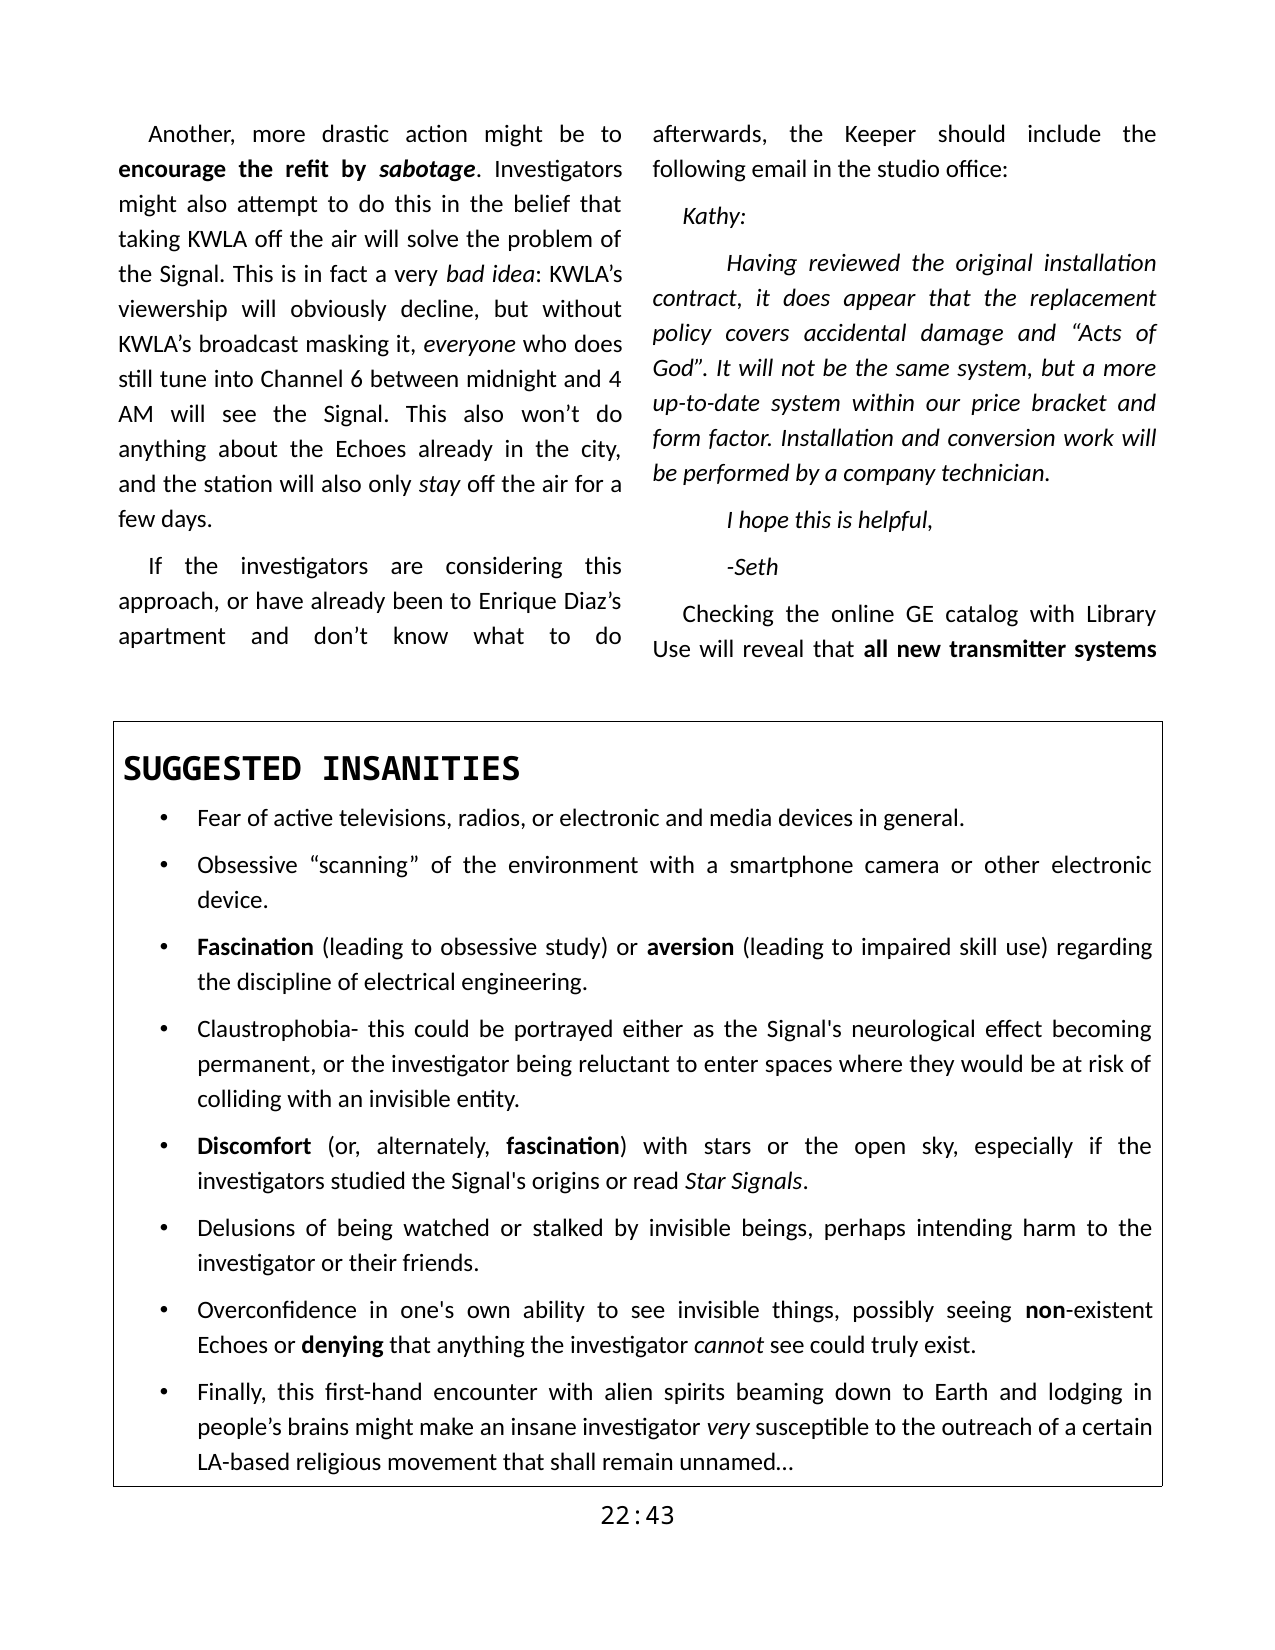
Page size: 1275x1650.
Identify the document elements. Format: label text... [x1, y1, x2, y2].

list Claustrophobia- this could be portrayed either as the Signal's neurological effect becoming permanent, or the investigator being reluctant to enter spaces where they would be at risk of colliding with an invisible entity. [159, 1013, 1153, 1114]
list Fear of active televisions, radios, or electronic and media devices in general. [159, 802, 1153, 833]
text Another, more drastic action might be to encourage the refit by sabotage. Investigators might also attempt to do this in the belief that taking KWLA off the air will solve the problem of the Signal. This is in fact a very bad idea: KWLA’s viewership will obviously decline, but without KWLA’s broadcast masking it, everyone who does still tune into Channel 6 between midnight and 4 AM will see the Signal. This also won’t do anything about the Echoes already in the city, and the station will also only stay off the air for a few days. [118, 118, 622, 534]
subtitle SUGGESTED INSANITIES [122, 745, 1153, 790]
text I hope this is helpful, [652, 504, 1157, 534]
list Finally, this first-hand encounter with alien spirits beaming down to Earth and lodging in people’s brains might make an insane investigator very susceptible to the outreach of a certain LA-based religious movement that shall remain unnamed… [159, 1376, 1153, 1477]
text Having reviewed the original installation contract, it does appear that the replacement policy covers accidental damage and “Acts of God”. It will not be the same system, but a more up-to-date system within our price bracket and form factor. Installation and conversion work will be performed by a company technician. [652, 247, 1157, 488]
text Kathy: [652, 200, 1157, 231]
list Fascination (leading to obsessive study) or aversion (leading to impaired skill use) regarding the discipline of electrical engineering. [159, 931, 1153, 997]
list Delusions of being watched or stalked by invisible beings, perhaps intending harm to the investigator or their friends. [159, 1212, 1153, 1278]
list Discomfort (or, alternately, fascination) with stars or the open sky, especially if the investigators studied the Signal's origins or read Star Signals. [159, 1130, 1153, 1196]
text If the investigators are considering this approach, or have already been to Enrique Diaz’s apartment and don’t know what to do [118, 550, 622, 651]
text -Seth [652, 551, 1157, 582]
list Obsessive “scanning” of the environment with a smartphone camera or other electronic device. [159, 849, 1153, 915]
text afterwards, the Keeper should include the following email in the studio office: [652, 118, 1157, 184]
list Overconfidence in one's own ability to see invisible things, possibly seeing non-existent Echoes or denying that anything the investigator cannot see could truly exist. [159, 1294, 1153, 1360]
text Checking the online GE catalog with Library Use will reveal that all new transmitter systems [652, 598, 1157, 663]
